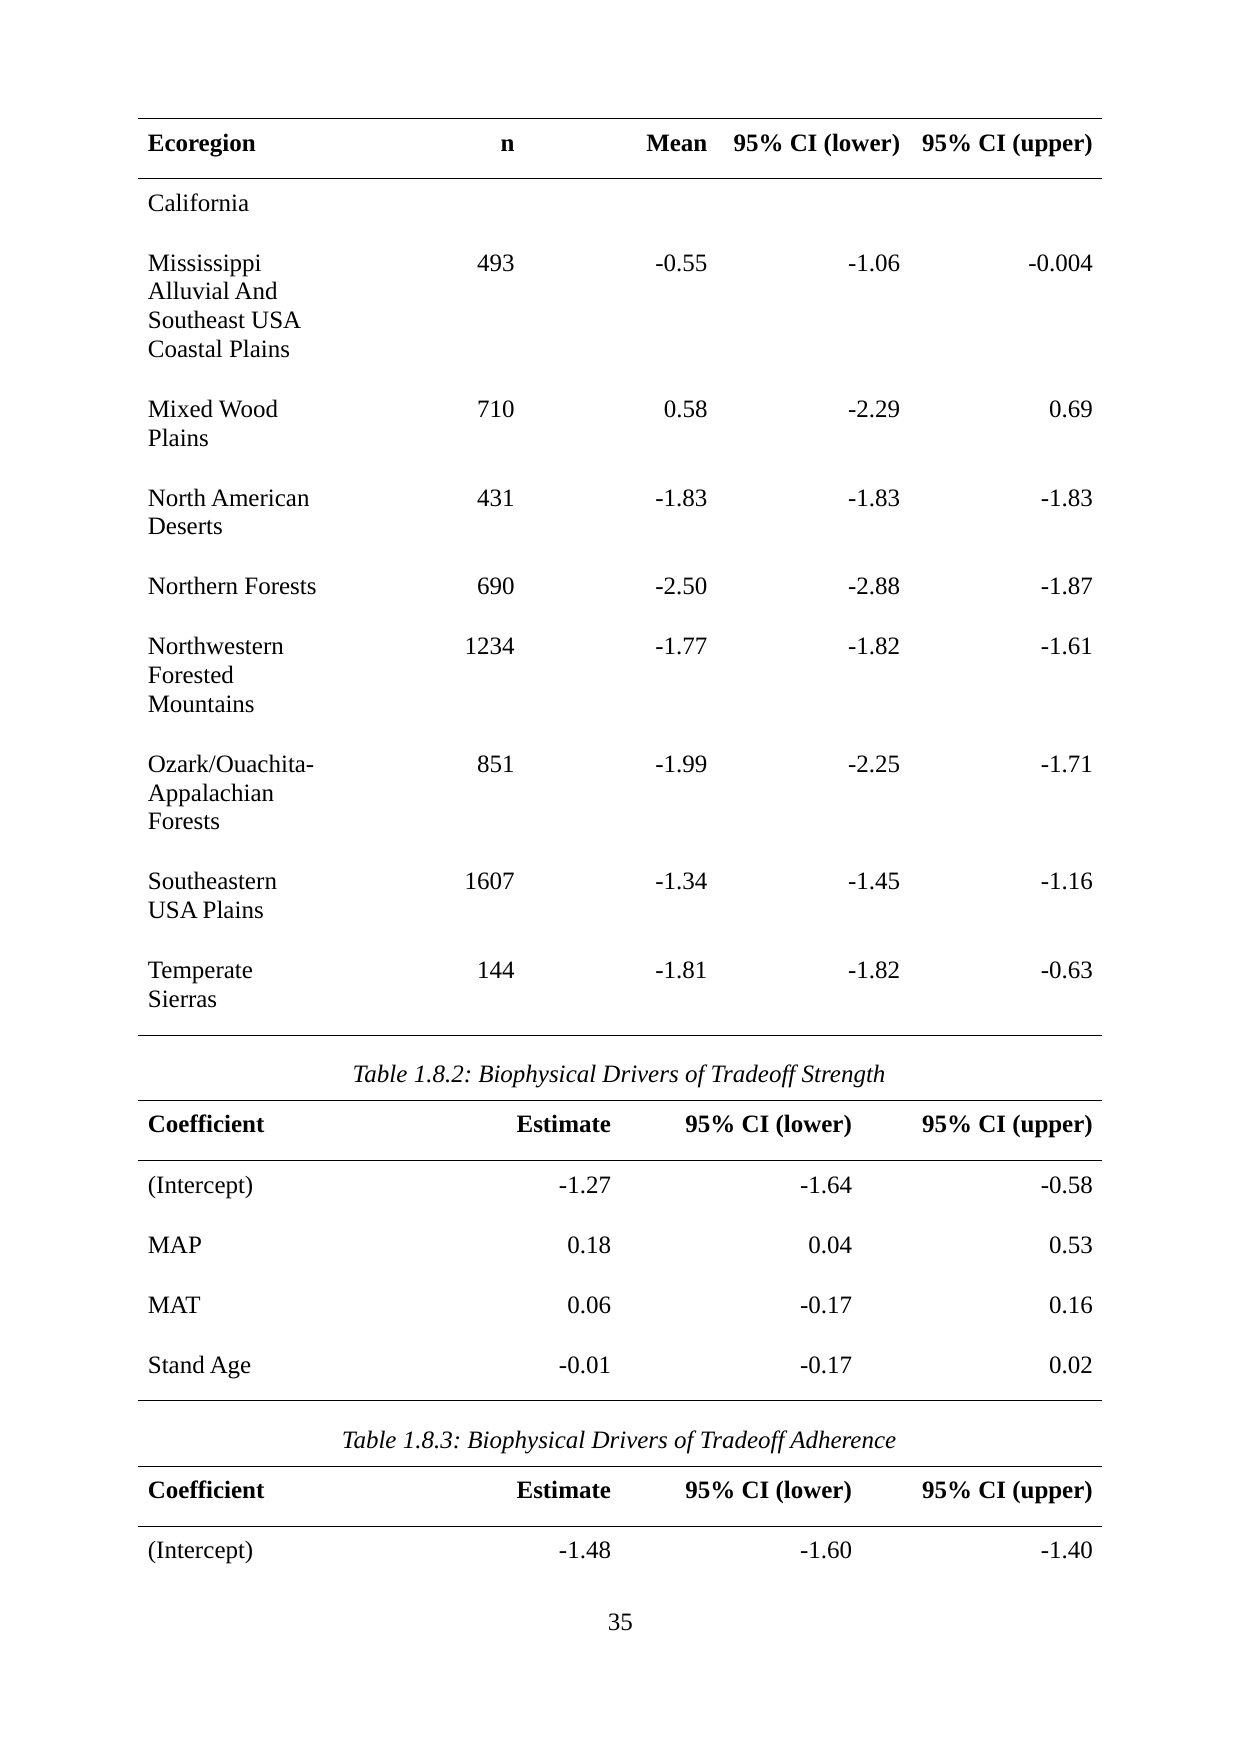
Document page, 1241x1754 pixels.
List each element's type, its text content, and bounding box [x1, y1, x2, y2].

table_cell -1.83 [909, 473, 1102, 562]
table_cell (Intercept) [138, 1161, 379, 1220]
table_cell -0.01 [379, 1340, 620, 1400]
table_cell Northwestern Forested Mountains [138, 622, 331, 739]
table_header 95% CI (upper) [909, 119, 1102, 178]
table_cell -1.64 [620, 1161, 861, 1220]
table_header 95% CI (lower) [620, 1467, 861, 1526]
table_cell -1.83 [524, 473, 716, 562]
table_cell [524, 179, 716, 238]
table_cell 710 [331, 385, 524, 473]
table_cell -1.48 [379, 1527, 620, 1574]
table_cell Northern Forests [138, 562, 331, 622]
table_cell [331, 179, 524, 238]
table_cell MAP [138, 1220, 379, 1280]
table_cell -1.40 [861, 1527, 1102, 1574]
table_cell -1.60 [620, 1527, 861, 1574]
table_cell Mississippi Alluvial And Southeast USA Coastal Plains [138, 238, 331, 384]
table_cell -1.82 [716, 622, 909, 739]
table_cell -0.55 [524, 238, 716, 384]
table_cell -2.88 [716, 562, 909, 622]
table_header 95% CI (lower) [620, 1101, 861, 1160]
table_cell -0.17 [620, 1340, 861, 1400]
table_cell -1.16 [909, 857, 1102, 946]
table_header Coefficient [138, 1101, 379, 1160]
table_header Ecoregion [138, 119, 331, 178]
table_cell -1.61 [909, 622, 1102, 739]
text Table 1.8.2: Biophysical Drivers of Tradeoff Strength [118, 1059, 1122, 1088]
text Table 1.8.3: Biophysical Drivers of Tradeoff Adherence [118, 1425, 1122, 1453]
table_cell North American Deserts [138, 473, 331, 562]
table_cell 0.02 [861, 1340, 1102, 1400]
table_cell -0.63 [909, 946, 1102, 1034]
table_cell MAT [138, 1280, 379, 1340]
table_cell -0.17 [620, 1280, 861, 1340]
table_cell -1.82 [716, 946, 909, 1034]
table_cell [909, 179, 1102, 238]
table_cell -0.58 [861, 1161, 1102, 1220]
table_cell -1.71 [909, 740, 1102, 857]
table_cell Mixed Wood Plains [138, 385, 331, 473]
table_cell (Intercept) [138, 1527, 379, 1574]
table_header 95% CI (upper) [861, 1101, 1102, 1160]
table_cell -1.77 [524, 622, 716, 739]
table_header Coefficient [138, 1467, 379, 1526]
table_cell 0.06 [379, 1280, 620, 1340]
table_cell -1.83 [716, 473, 909, 562]
table_cell -1.87 [909, 562, 1102, 622]
table_cell [716, 179, 909, 238]
table_cell -1.06 [716, 238, 909, 384]
table_cell 0.69 [909, 385, 1102, 473]
table_cell 0.04 [620, 1220, 861, 1280]
table_header Mean [524, 119, 716, 178]
table_cell Southeastern USA Plains [138, 857, 331, 946]
table_cell 851 [331, 740, 524, 857]
table_header 95% CI (upper) [861, 1467, 1102, 1526]
table_header n [331, 119, 524, 178]
table_cell Ozark/Ouachita-Appalachian Forests [138, 740, 331, 857]
table_cell -2.25 [716, 740, 909, 857]
table_cell -1.27 [379, 1161, 620, 1220]
table_cell -2.50 [524, 562, 716, 622]
table_cell 1607 [331, 857, 524, 946]
table_cell Stand Age [138, 1340, 379, 1400]
table_cell Temperate Sierras [138, 946, 331, 1034]
table_cell -1.99 [524, 740, 716, 857]
table_cell 144 [331, 946, 524, 1034]
table_cell 493 [331, 238, 524, 384]
table_header Estimate [379, 1467, 620, 1526]
table_cell -1.81 [524, 946, 716, 1034]
table_cell 690 [331, 562, 524, 622]
table_cell -1.34 [524, 857, 716, 946]
table_cell 1234 [331, 622, 524, 739]
table_cell California [138, 179, 331, 238]
table_cell -2.29 [716, 385, 909, 473]
table_cell 0.53 [861, 1220, 1102, 1280]
table_cell -0.004 [909, 238, 1102, 384]
table_header Estimate [379, 1101, 620, 1160]
table_cell 431 [331, 473, 524, 562]
table_cell -1.45 [716, 857, 909, 946]
table_header 95% CI (lower) [716, 119, 909, 178]
table_cell 0.16 [861, 1280, 1102, 1340]
table_cell 0.18 [379, 1220, 620, 1280]
table_cell 0.58 [524, 385, 716, 473]
